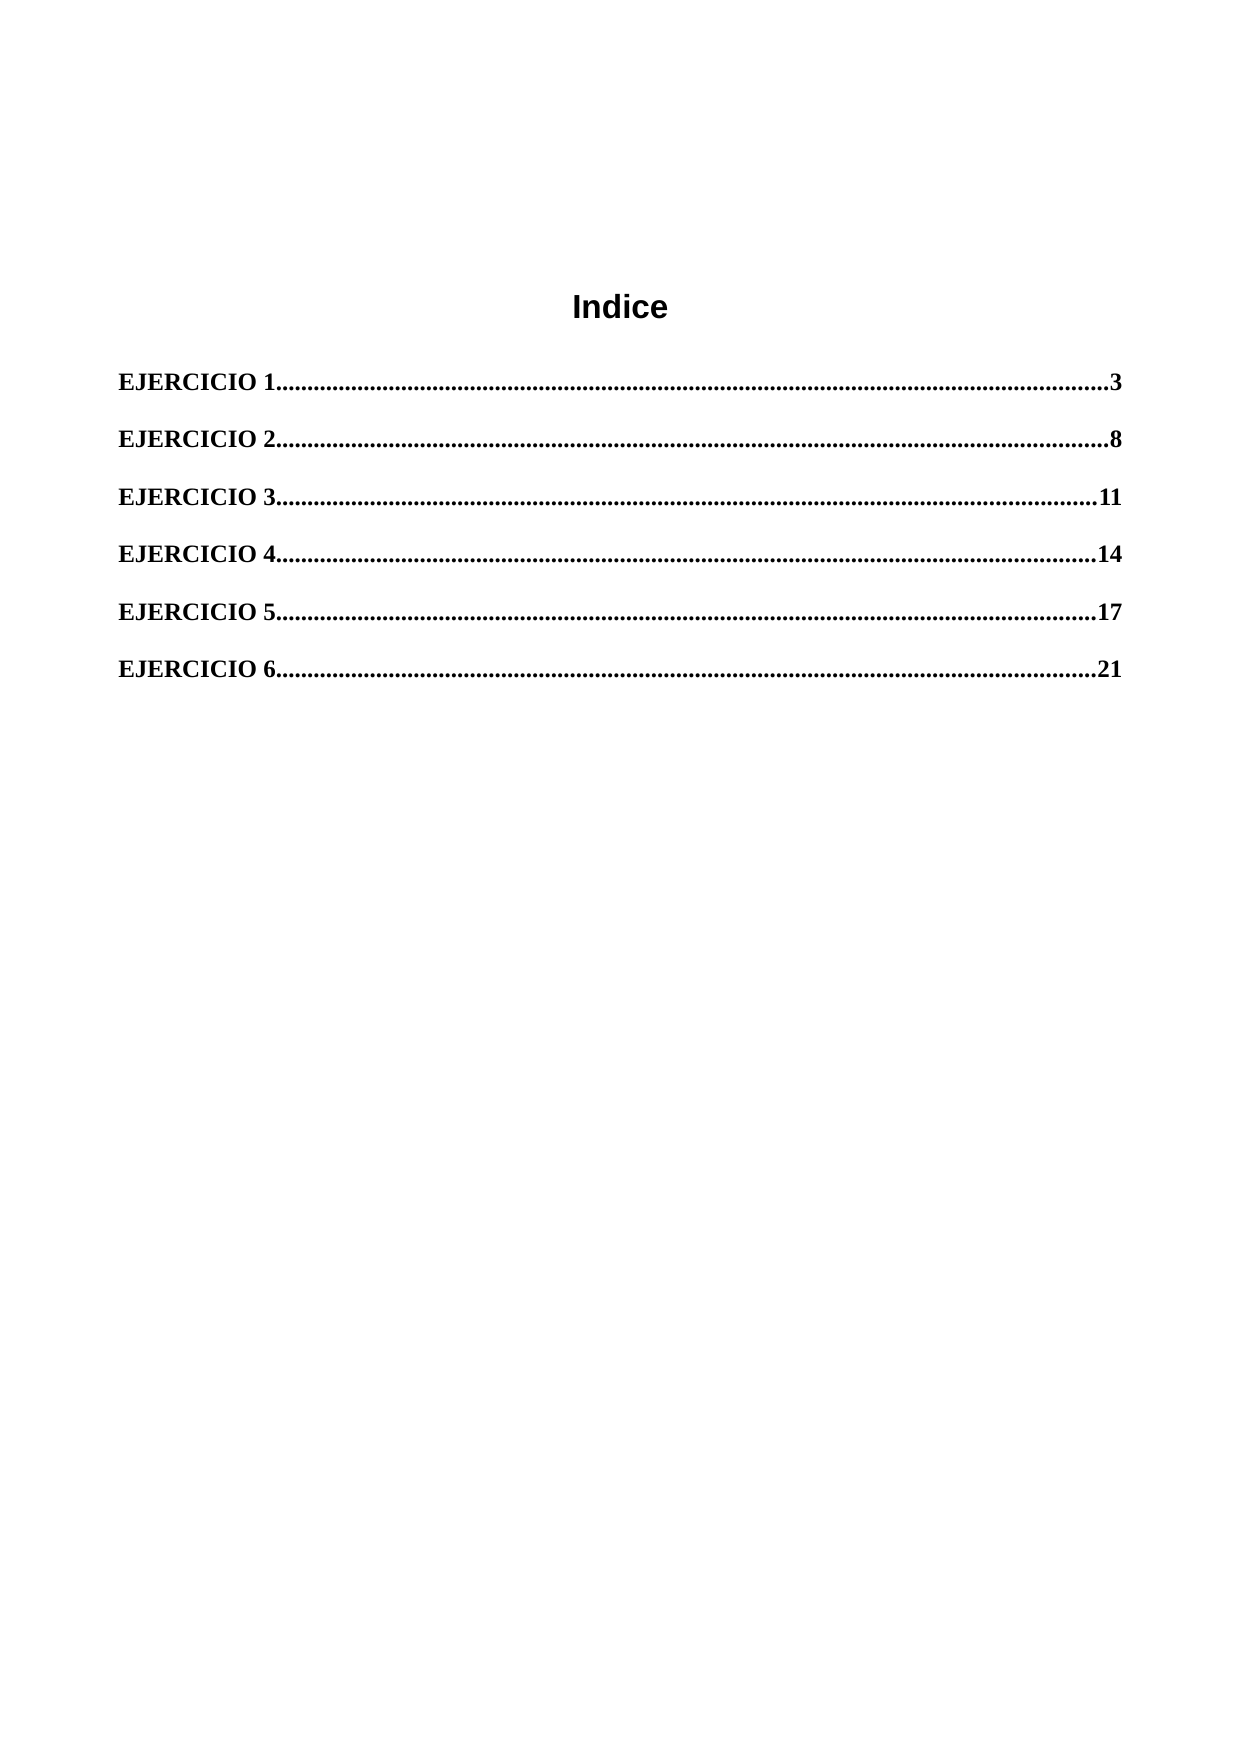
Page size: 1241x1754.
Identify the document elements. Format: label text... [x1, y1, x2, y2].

text EJERCICIO 4 14 [118, 539, 1122, 568]
subtitle Indice [118, 287, 1122, 325]
text EJERCICIO 6 21 [118, 654, 1122, 683]
text EJERCICIO 5 17 [118, 597, 1122, 625]
text EJERCICIO 2 8 [118, 424, 1122, 453]
text EJERCICIO 3 11 [118, 482, 1122, 510]
text EJERCICIO 1 3 [118, 367, 1122, 395]
